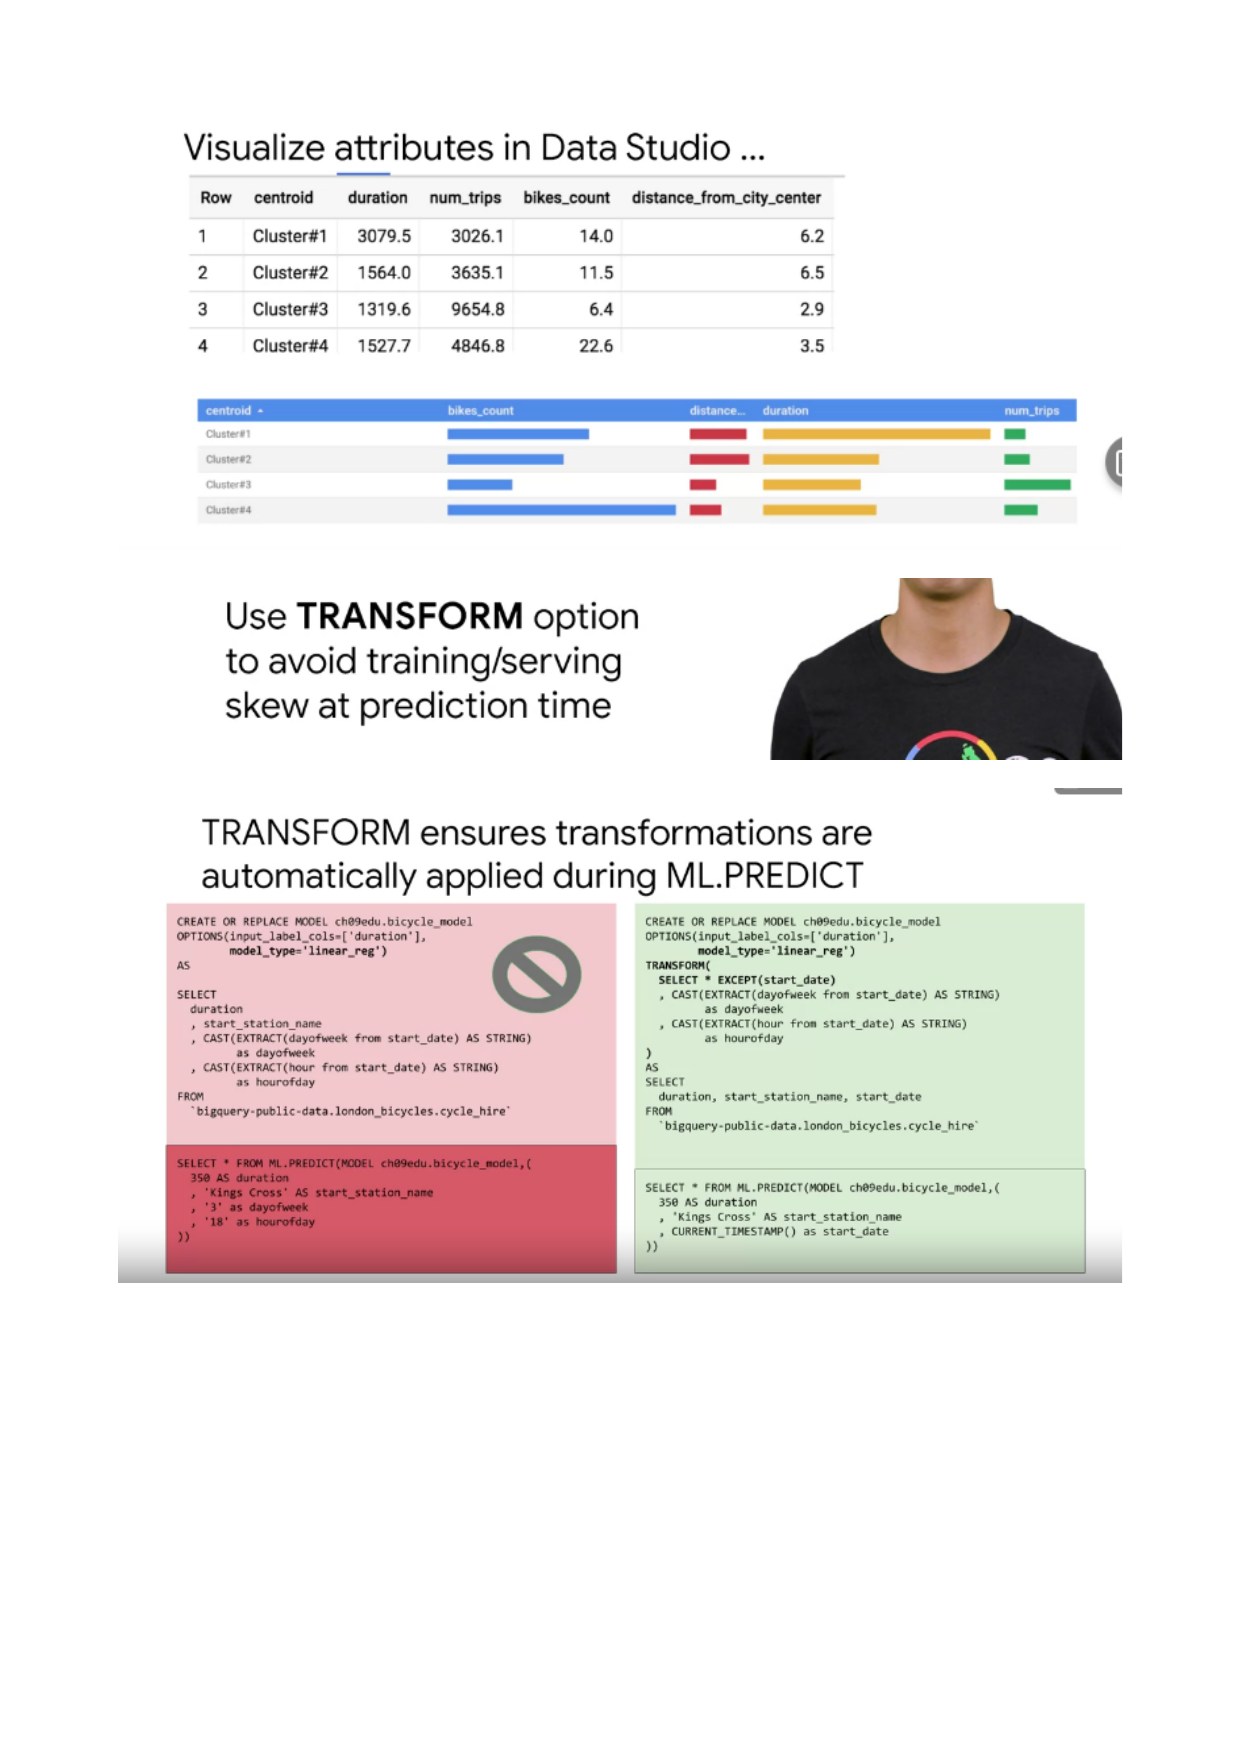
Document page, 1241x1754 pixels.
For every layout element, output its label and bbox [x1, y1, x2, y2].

picture [118, 118, 1123, 550]
picture [118, 788, 1123, 1283]
picture [118, 578, 1123, 760]
